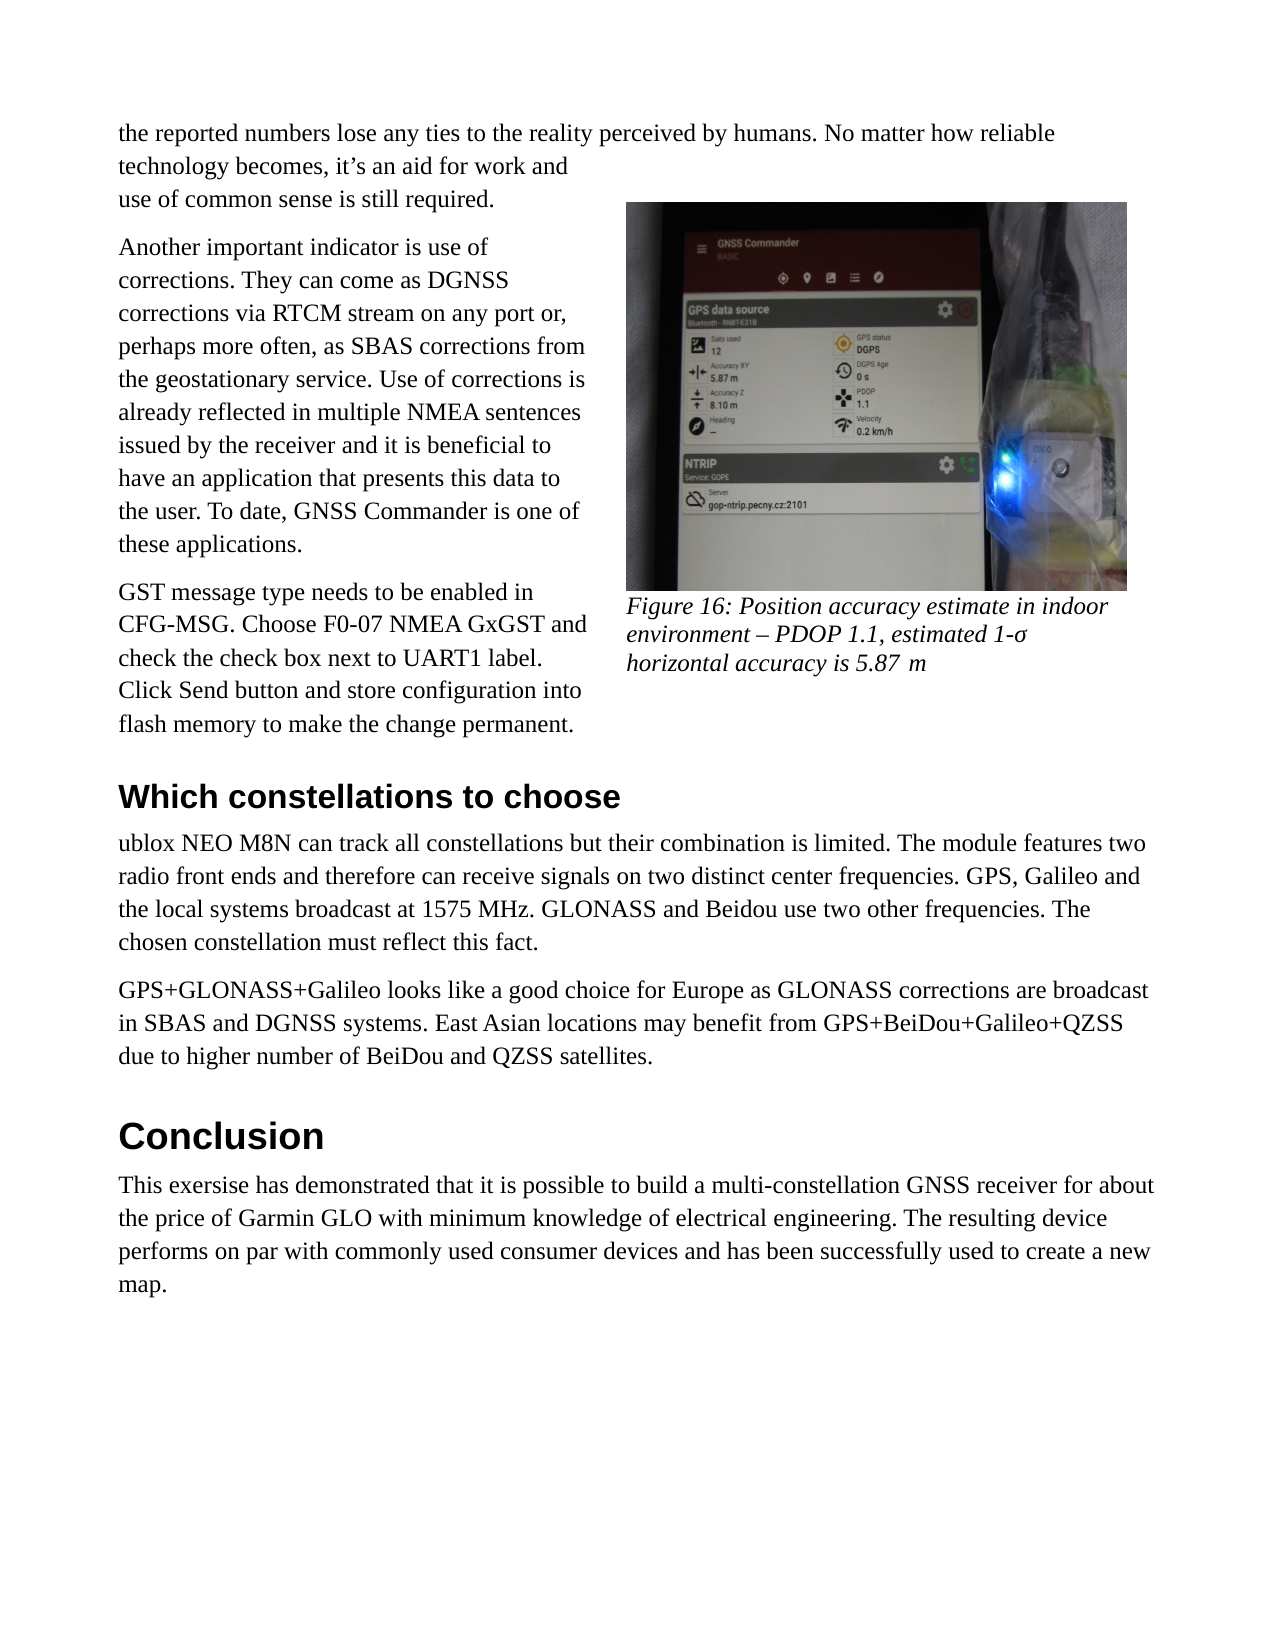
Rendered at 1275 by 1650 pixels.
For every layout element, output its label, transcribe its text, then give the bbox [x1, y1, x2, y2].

subtitle Which constellations to choose [118, 777, 1157, 816]
text [1127, 232, 1157, 558]
text GPS+GLONASS+Galileo looks like a good choice for Europe as GLONASS corrections are broadcast in SBAS and DGNSS systems. East Asian locations may benefit from GPS+BeiDou+Galileo+QZSS due to higher number of BeiDou and QZSS satellites. [118, 975, 1157, 1070]
text This exersise has demonstrated that it is possible to build a multi-constellation GNSS receiver for about the price of Garmin GLO with minimum knowledge of electrical engineering. The resulting device performs on par with commonly used consumer devices and has been successfully used to create a new map. [118, 1170, 1157, 1297]
text Figure 16: Position accuracy estimate in indoor environment – PDOP 1.1, estimated 1-σ horizontal accuracy is 5.87 m [626, 465, 1127, 677]
text Another important indicator is use of corrections. They can come as DGNSS corrections via RTCM stream on any port or, perhaps more often, as SBAS corrections from the geostationary service. Use of corrections is already reflected in multiple NMEA sentences issued by the receiver and it is beneficial to have an application that presents this data to the user. To date, GNSS Commander is one of these applications. [118, 232, 626, 558]
text ublox NEO M8N can track all constellations but their combination is limited. The module features two radio front ends and therefore can receive signals on two distinct center frequencies. GPS, Galileo and the local systems broadcast at 1575 MHz. GLONASS and Beidou use two other frequencies. The chosen constellation must reflect this fact. [118, 828, 1157, 956]
picture [626, 202, 1127, 465]
text the reported numbers lose any ties to the reality perceived by humans. No matter how reliable technology becomes, it’s an aid for work and use of common sense is still required. [118, 118, 1157, 213]
text GST message type needs to be enabled in CFG-MSG. Choose F0-07 NMEA GxGST and check the check box next to UART1 label. Click Send button and store configuration into flash memory to make the change permanent. [118, 577, 1157, 737]
subtitle Conclusion [118, 1113, 1157, 1157]
